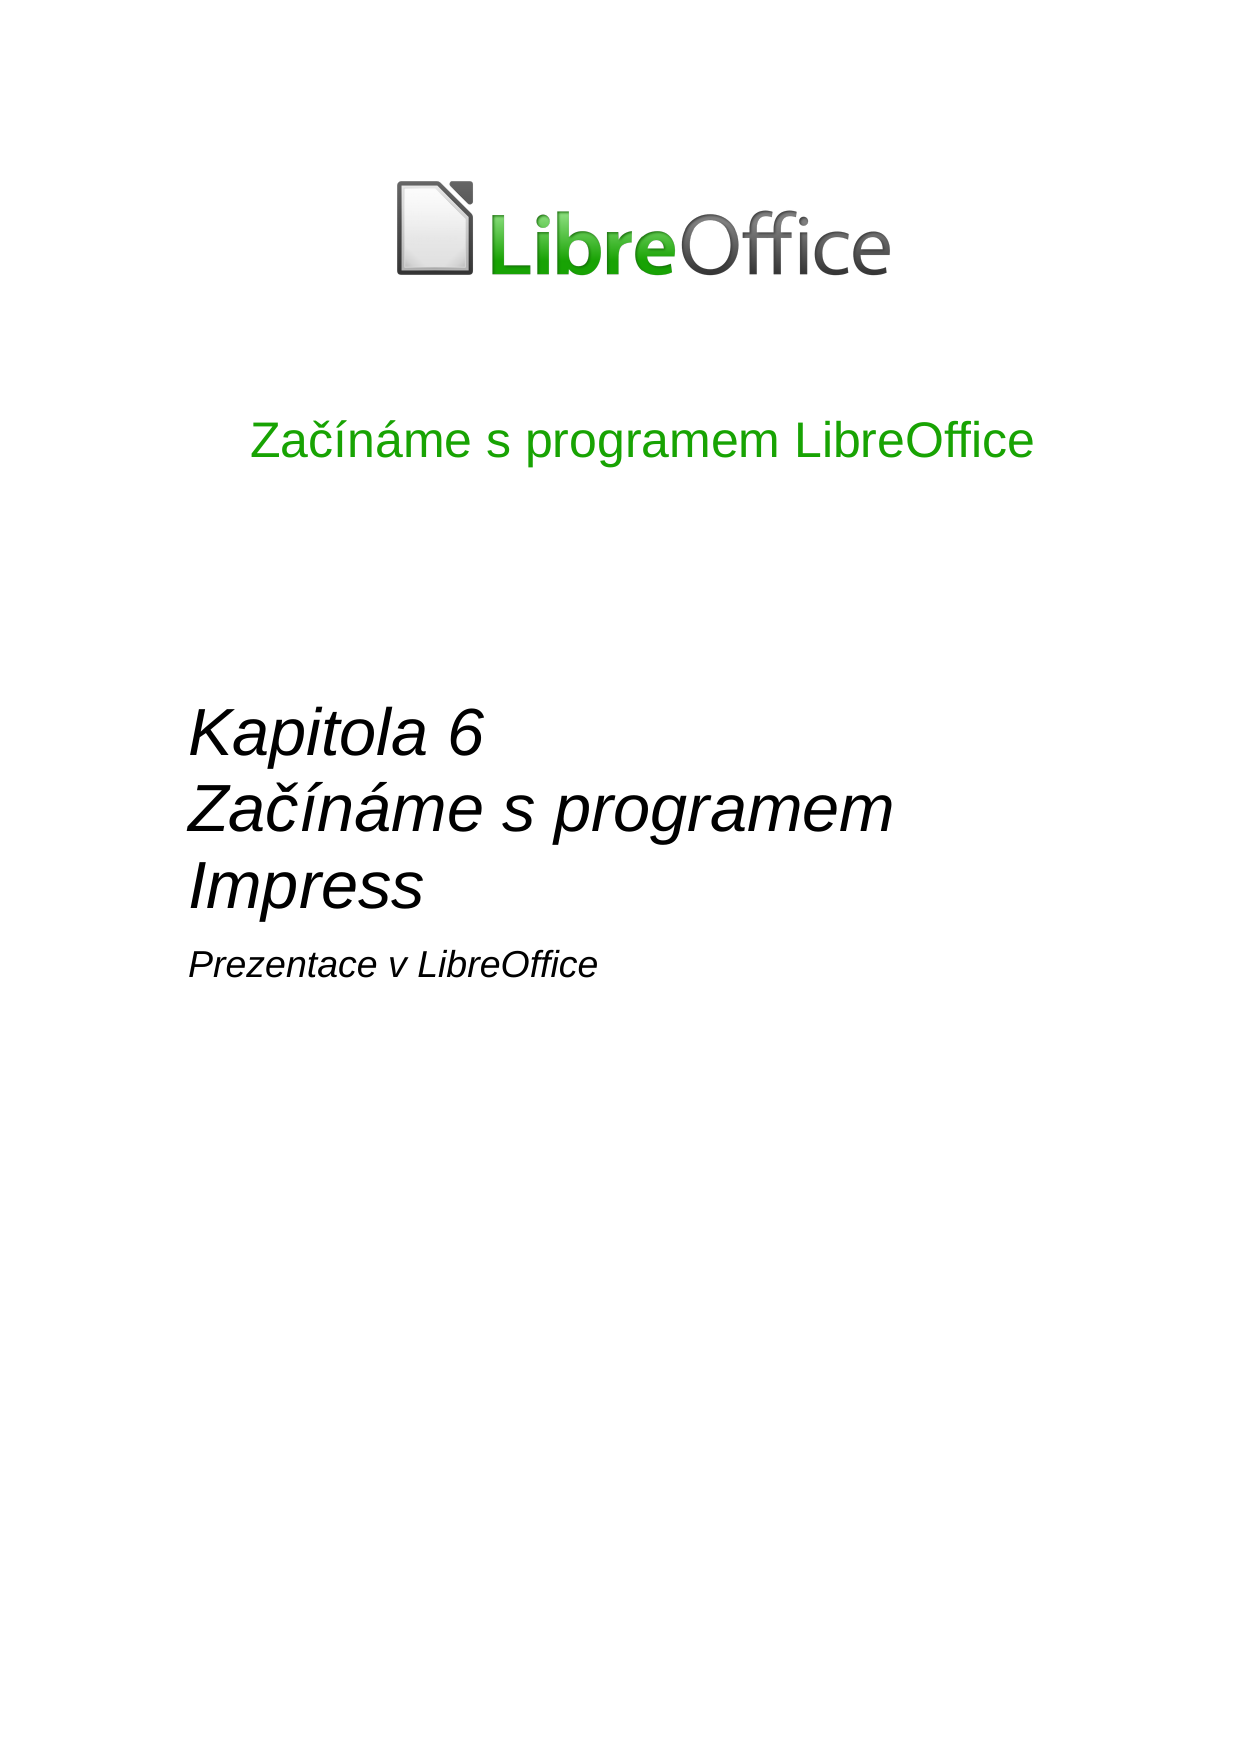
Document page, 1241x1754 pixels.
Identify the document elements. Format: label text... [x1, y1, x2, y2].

picture [392, 177, 893, 282]
text Začínáme s programem LibreOffice [188, 410, 1098, 468]
subtitle Prezentace v LibreOffice [188, 942, 1098, 985]
title Kapitola 6 Začínáme s programem Impress [188, 693, 1098, 923]
